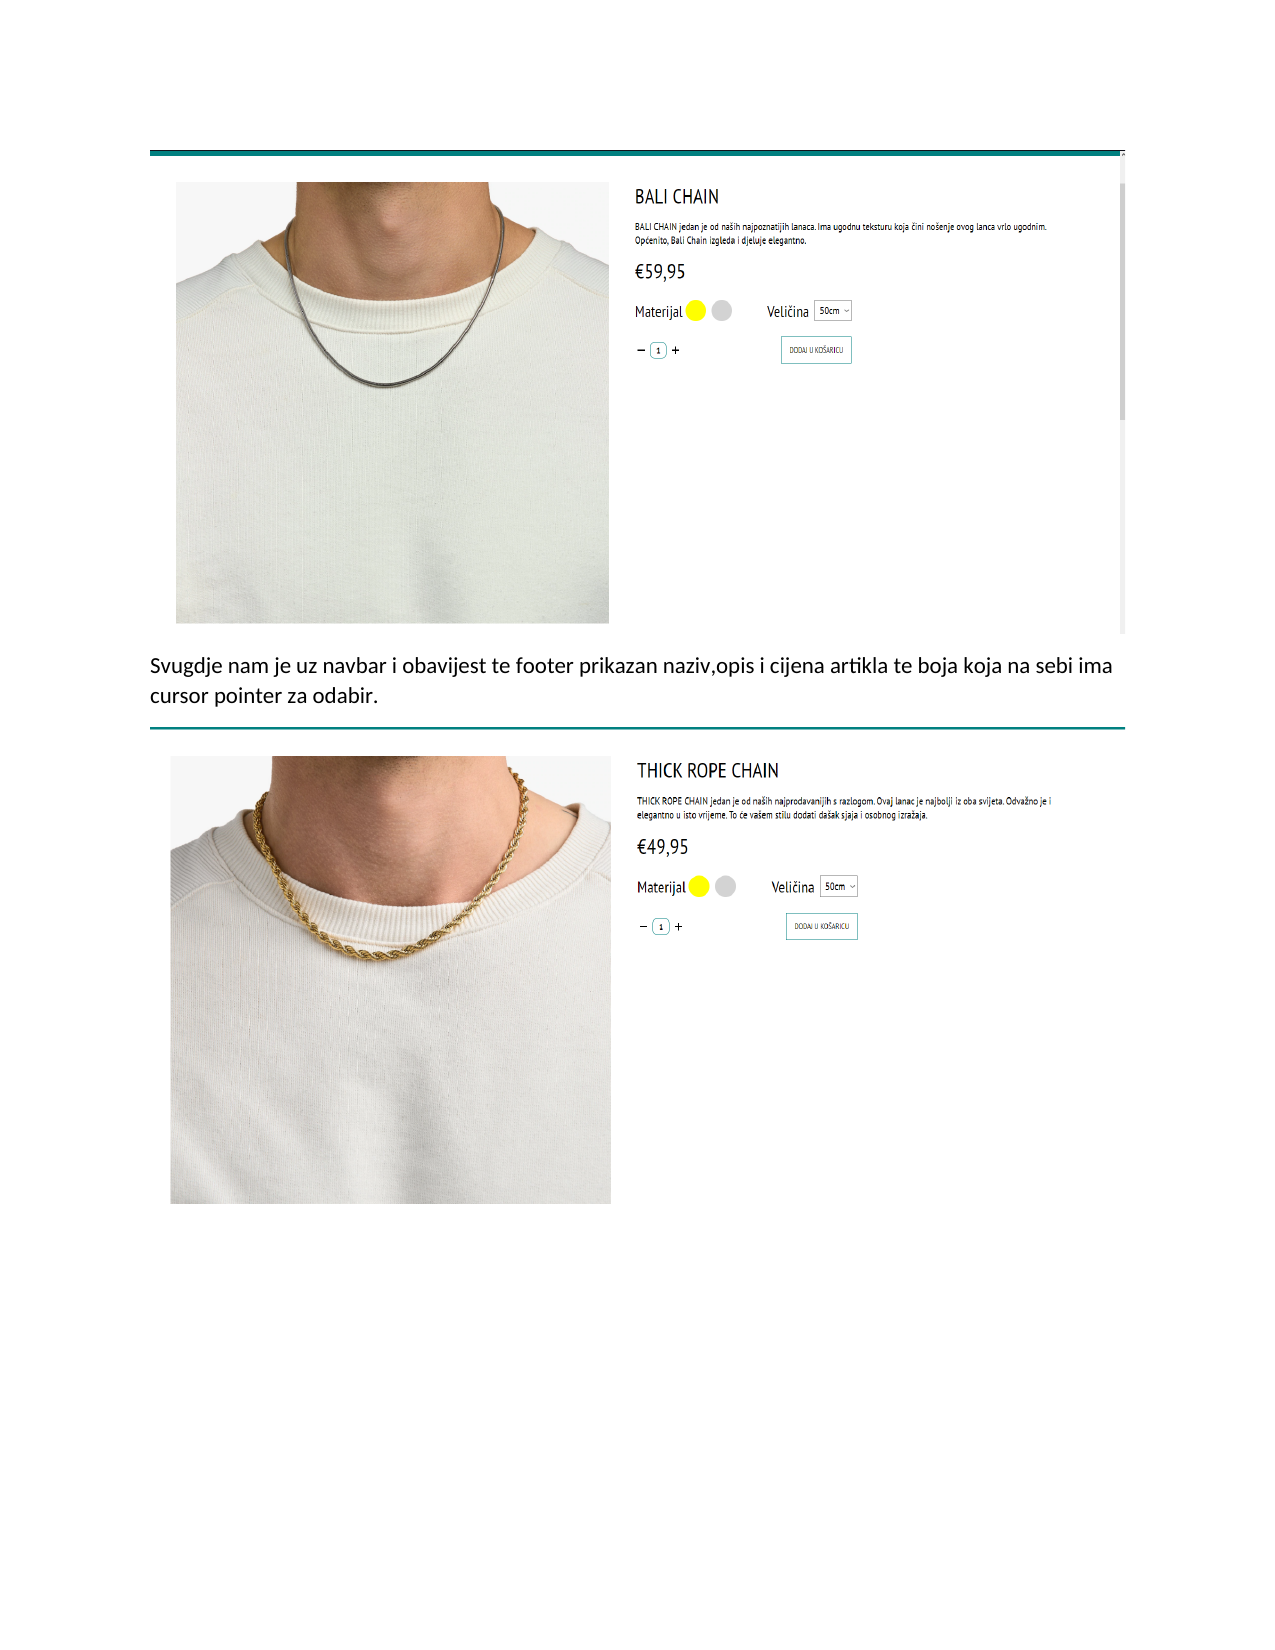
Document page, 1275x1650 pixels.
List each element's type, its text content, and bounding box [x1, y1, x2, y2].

text Svugdje nam je uz navbar i obavijest te footer prikazan naziv,opis i cijena artikla te boja koja na sebi ima cursor pointer za odabir. [150, 651, 1125, 709]
